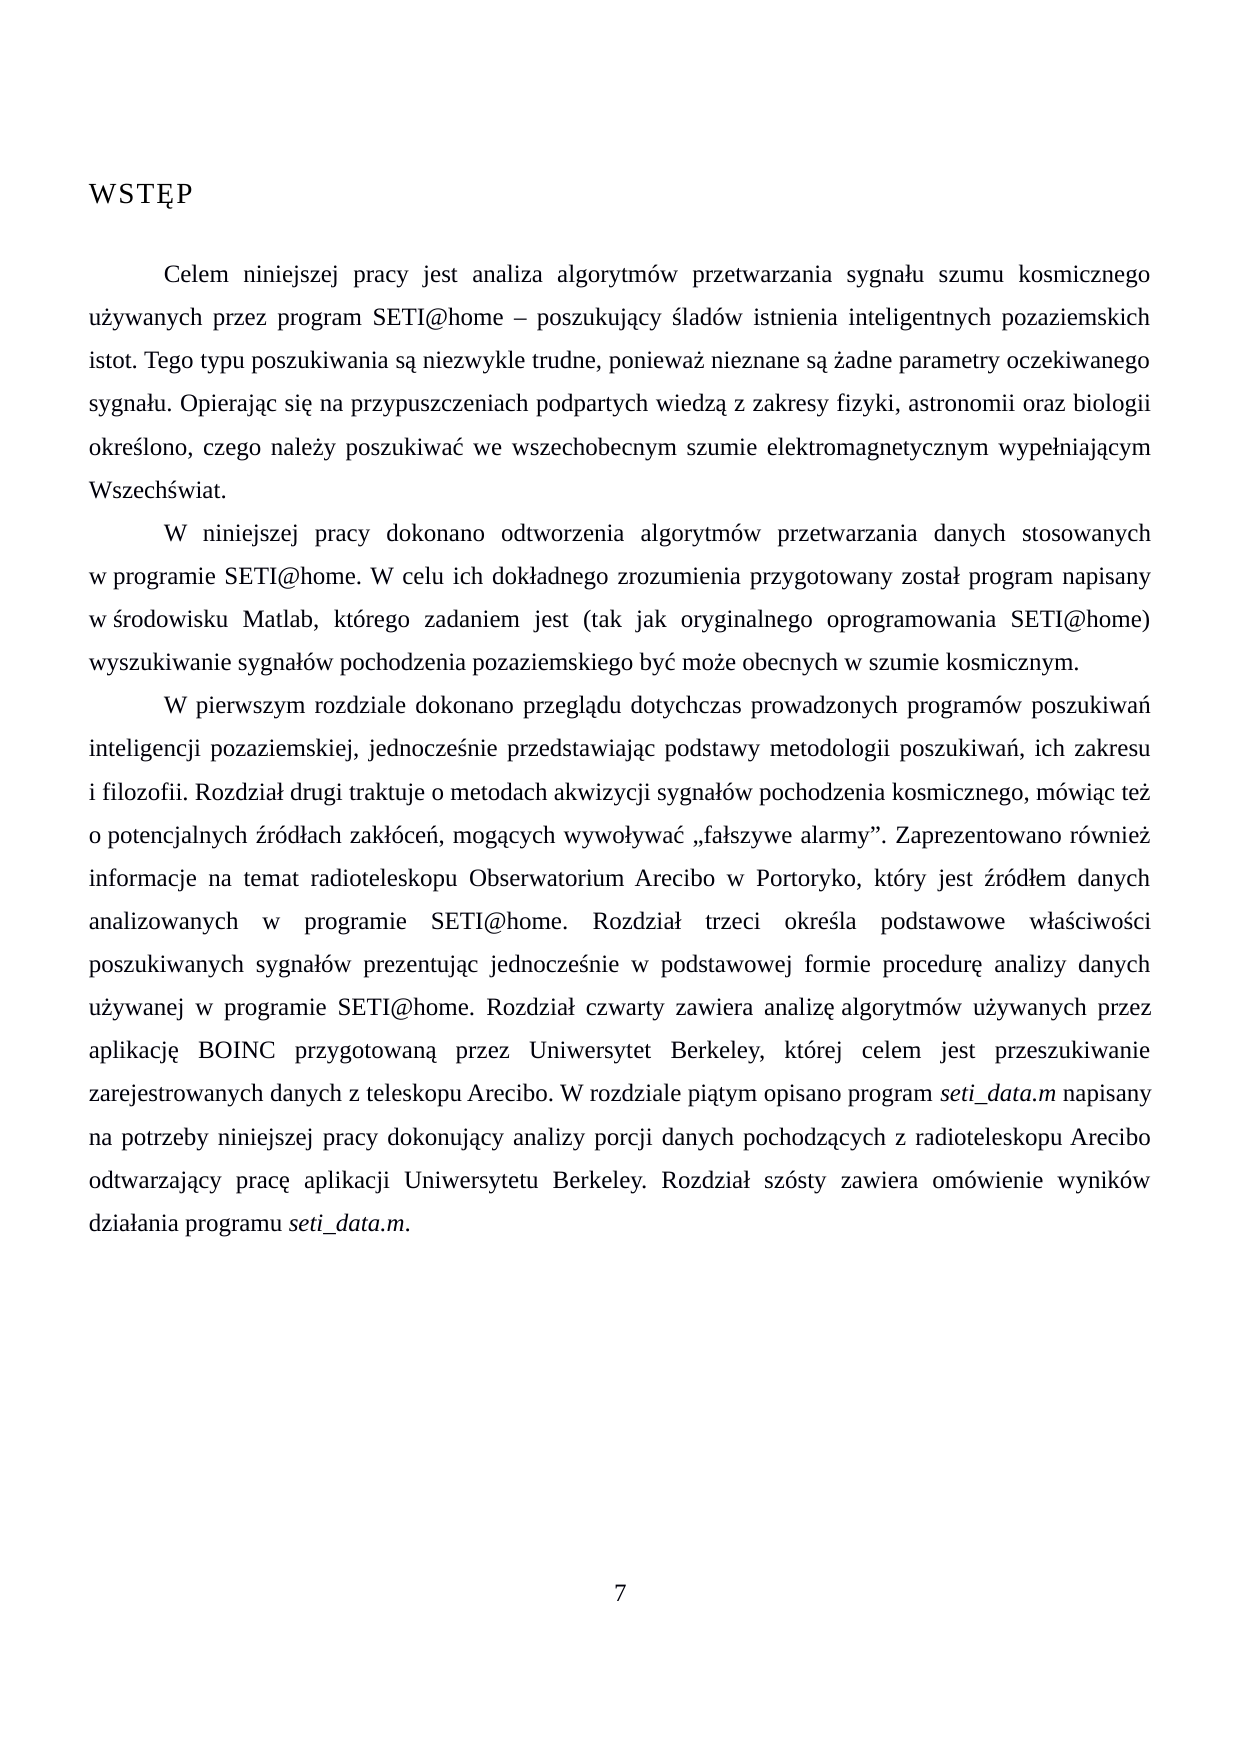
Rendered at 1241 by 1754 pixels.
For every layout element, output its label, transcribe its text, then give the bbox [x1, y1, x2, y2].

text W pierwszym rozdziale dokonano przeglądu dotychczas prowadzonych programów poszukiwań inteligencji pozaziemskiej, jednocześnie przedstawiając podstawy metodologii poszukiwań, ich zakresu i filozofii. Rozdział drugi traktuje o metodach akwizycji sygnałów pochodzenia kosmicznego, mówiąc też o potencjalnych źródłach zakłóceń, mogących wywoływać „fałszywe alarmy”. Zaprezentowano również informacje na temat radioteleskopu Obserwatorium Arecibo w Portoryko, który jest źródłem danych analizowanych w programie SETI@home. Rozdział trzeci określa podstawowe właściwości poszukiwanych sygnałów prezentując jednocześnie w podstawowej formie procedurę analizy danych używanej w programie SETI@home. Rozdział czwarty zawiera analizę algorytmów używanych przez aplikację BOINC przygotowaną przez Uniwersytet Berkeley, której celem jest przeszukiwanie zarejestrowanych danych z teleskopu Arecibo. W rozdziale piątym opisano program seti_data.m napisany na potrzeby niniejszej pracy dokonujący analizy porcji danych pochodzących z radioteleskopu Arecibo odtwarzający pracę aplikacji Uniwersytetu Berkeley. Rozdział szósty zawiera omówienie wyników działania programu seti_data.m. [88, 690, 1152, 1237]
text W niniejszej pracy dokonano odtworzenia algorytmów przetwarzania danych stosowanych w programie SETI@home. W celu ich dokładnego zrozumienia przygotowany został program napisany w środowisku Matlab, którego zadaniem jest (tak jak oryginalnego oprogramowania SETI@home) wyszukiwanie sygnałów pochodzenia pozaziemskiego być może obecnych w szumie kosmicznym. [88, 518, 1152, 676]
subtitle WSTĘP [88, 176, 1152, 210]
text Celem niniejszej pracy jest analiza algorytmów przetwarzania sygnału szumu kosmicznego używanych przez program SETI@home – poszukujący śladów istnienia inteligentnych pozaziemskich istot. Tego typu poszukiwania są niezwykle trudne, ponieważ nieznane są żadne parametry oczekiwanego sygnału. Opierając się na przypuszczeniach podpartych wiedzą z zakresy fizyki, astronomii oraz biologii określono, czego należy poszukiwać we wszechobecnym szumie elektromagnetycznym wypełniającym Wszechświat. [88, 259, 1152, 503]
